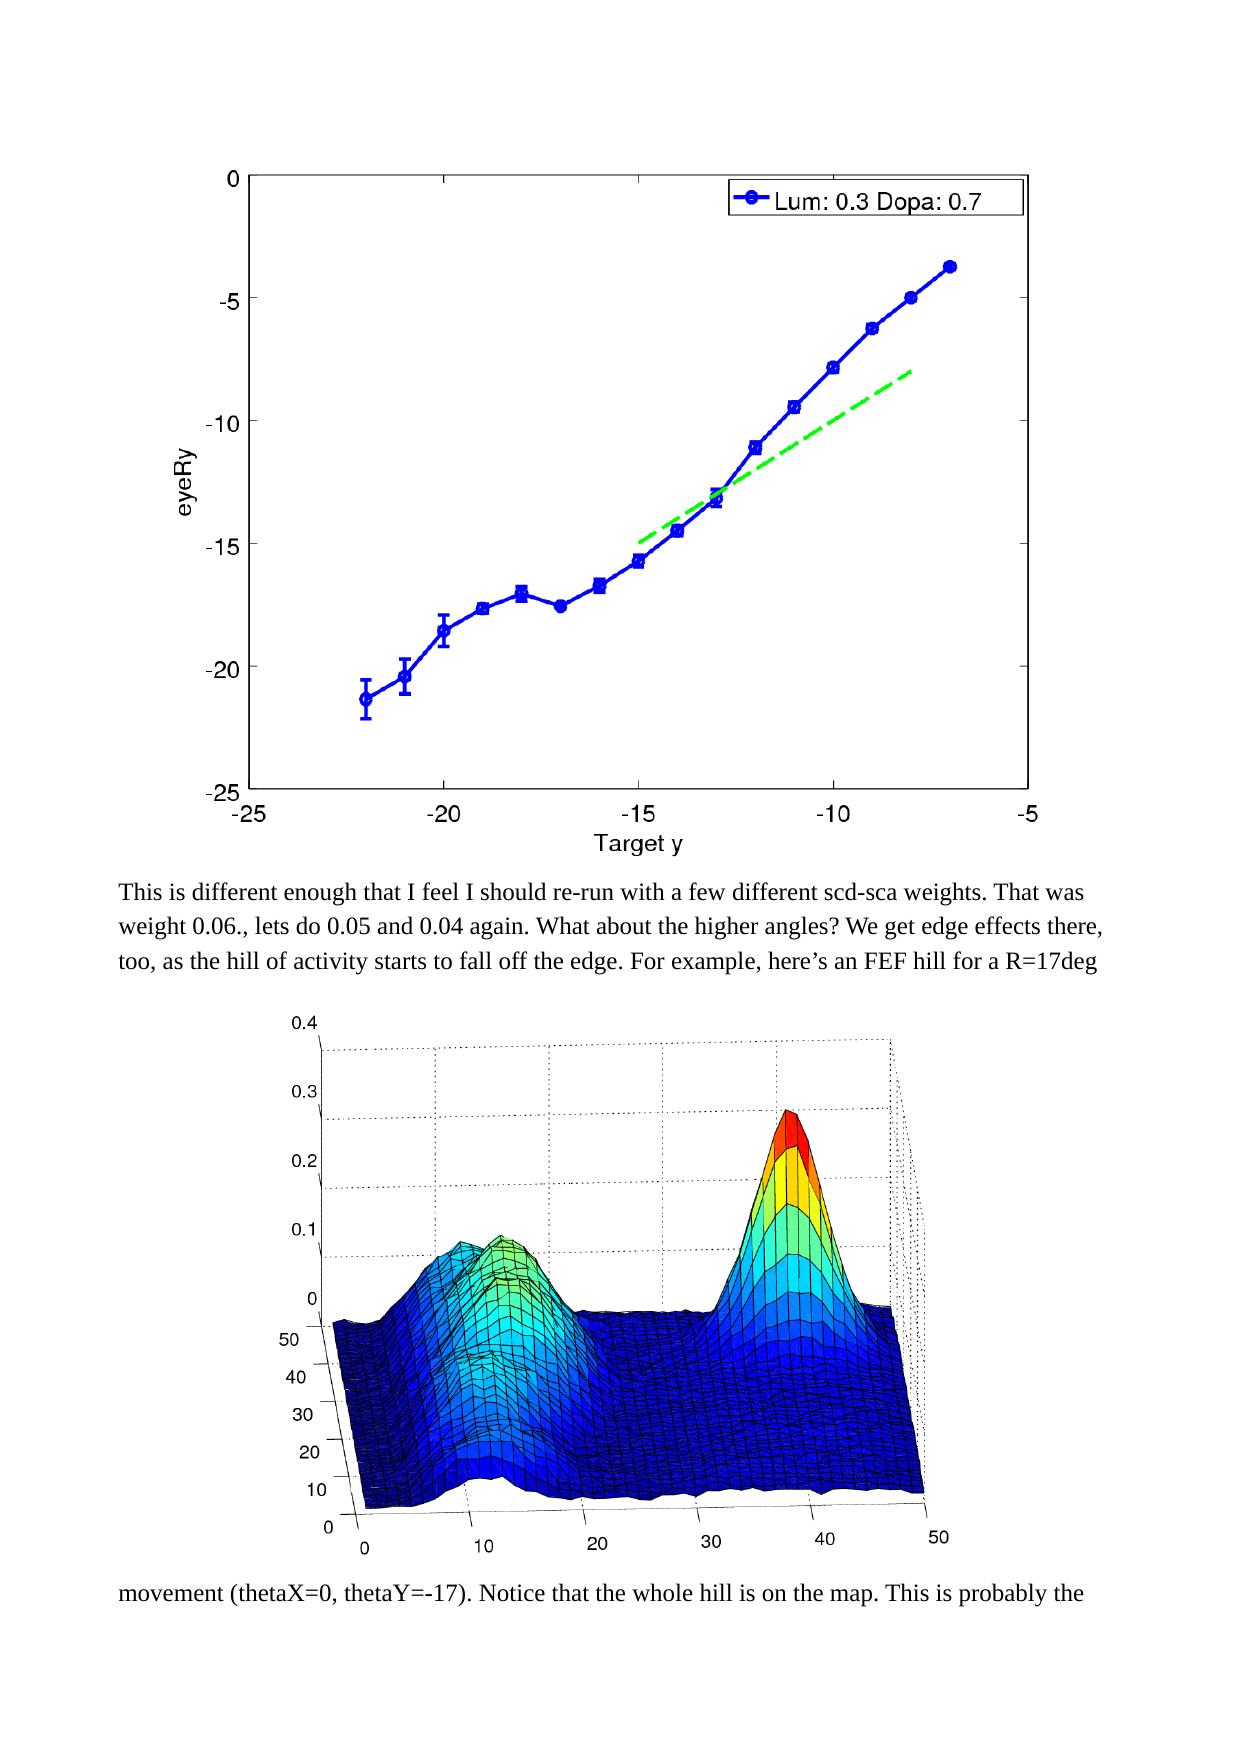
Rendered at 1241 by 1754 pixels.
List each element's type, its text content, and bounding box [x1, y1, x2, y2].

picture [118, 118, 1123, 871]
text This is different enough that I feel I should re-run with a few different scd-sca weights. That was weight 0.06., lets do 0.05 and 0.04 again. What about the higher angles? We get edge effects there, too, as the hill of activity starts to fall off the edge. For example, here’s an FEF hill for a R=17deg movement (thetaX=0, thetaY=-17). Notice that the whole hill is on the map. This is probably the [118, 871, 1122, 1607]
picture [220, 995, 998, 1578]
